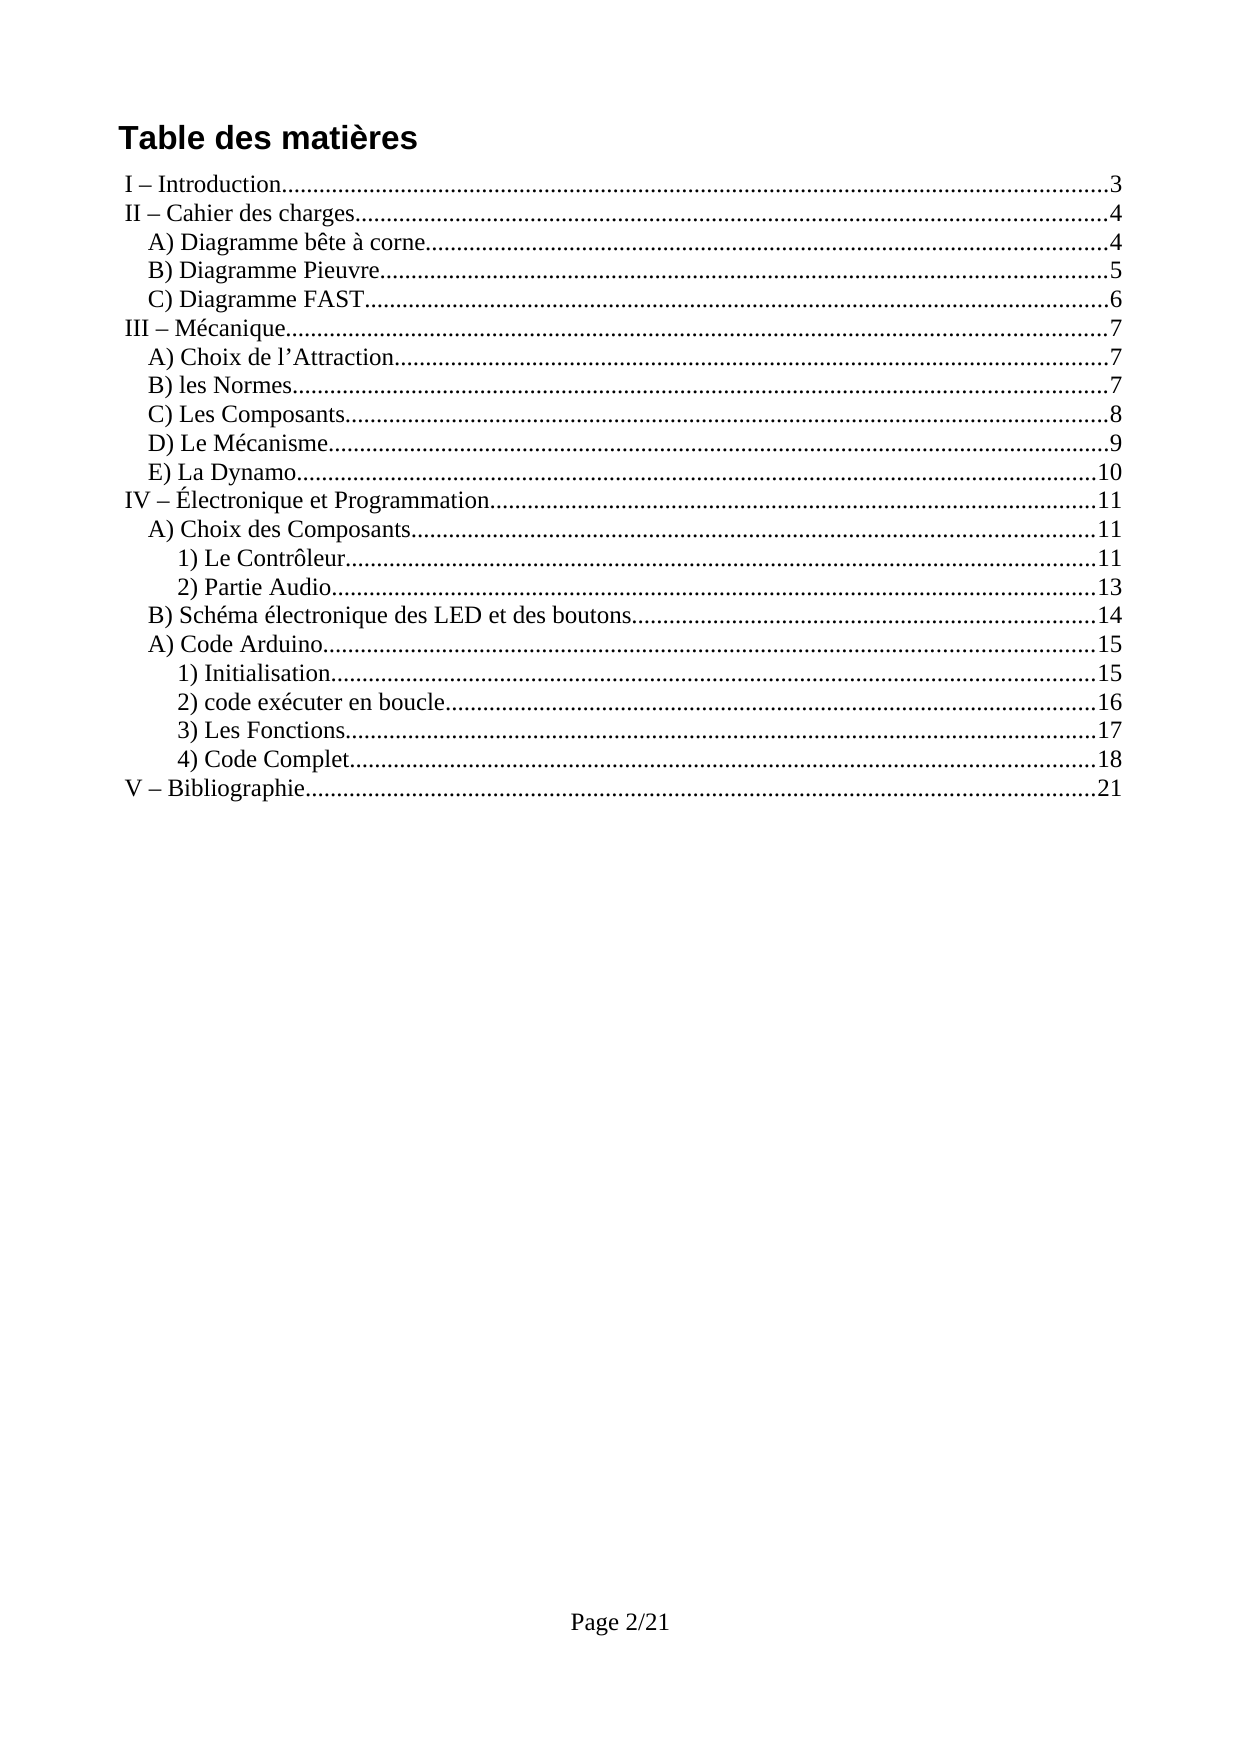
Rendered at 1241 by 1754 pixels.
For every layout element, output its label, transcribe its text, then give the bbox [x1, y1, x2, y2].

text 2) Partie Audio 13 [177, 572, 1122, 600]
text 4) Code Complet 18 [177, 744, 1122, 773]
text ​ V – Bibliographie 21 [118, 773, 1122, 802]
text B) Diagramme Pieuvre 5 [148, 255, 1122, 284]
text B) Schéma électronique des LED et des boutons. 14 [148, 600, 1122, 629]
text 1) Le Contrôleur 11 [177, 543, 1122, 572]
text ​ IV – Électronique et Programmation 11 [118, 485, 1122, 514]
text C) Les Composants 8 [148, 399, 1122, 428]
subtitle Table des matières [118, 118, 1122, 157]
text A) Choix des Composants 11 [148, 514, 1122, 543]
text E) La Dynamo 10 [148, 457, 1122, 485]
text D) Le Mécanisme 9 [148, 428, 1122, 457]
text ​ III – Mécanique 7 [118, 313, 1122, 342]
text 3) Les Fonctions 17 [177, 715, 1122, 744]
text ​ I – Introduction 3 [118, 169, 1122, 198]
text A) Code Arduino 15 [148, 629, 1122, 658]
text 1) Initialisation 15 [177, 658, 1122, 687]
text B) les Normes 7 [148, 370, 1122, 399]
text A) Choix de l’Attraction 7 [148, 342, 1122, 370]
text ​ II – Cahier des charges 4 [118, 198, 1122, 227]
text 2) code exécuter en boucle 16 [177, 687, 1122, 715]
text C) Diagramme FAST 6 [148, 284, 1122, 313]
text A) Diagramme bête à corne 4 [148, 227, 1122, 255]
